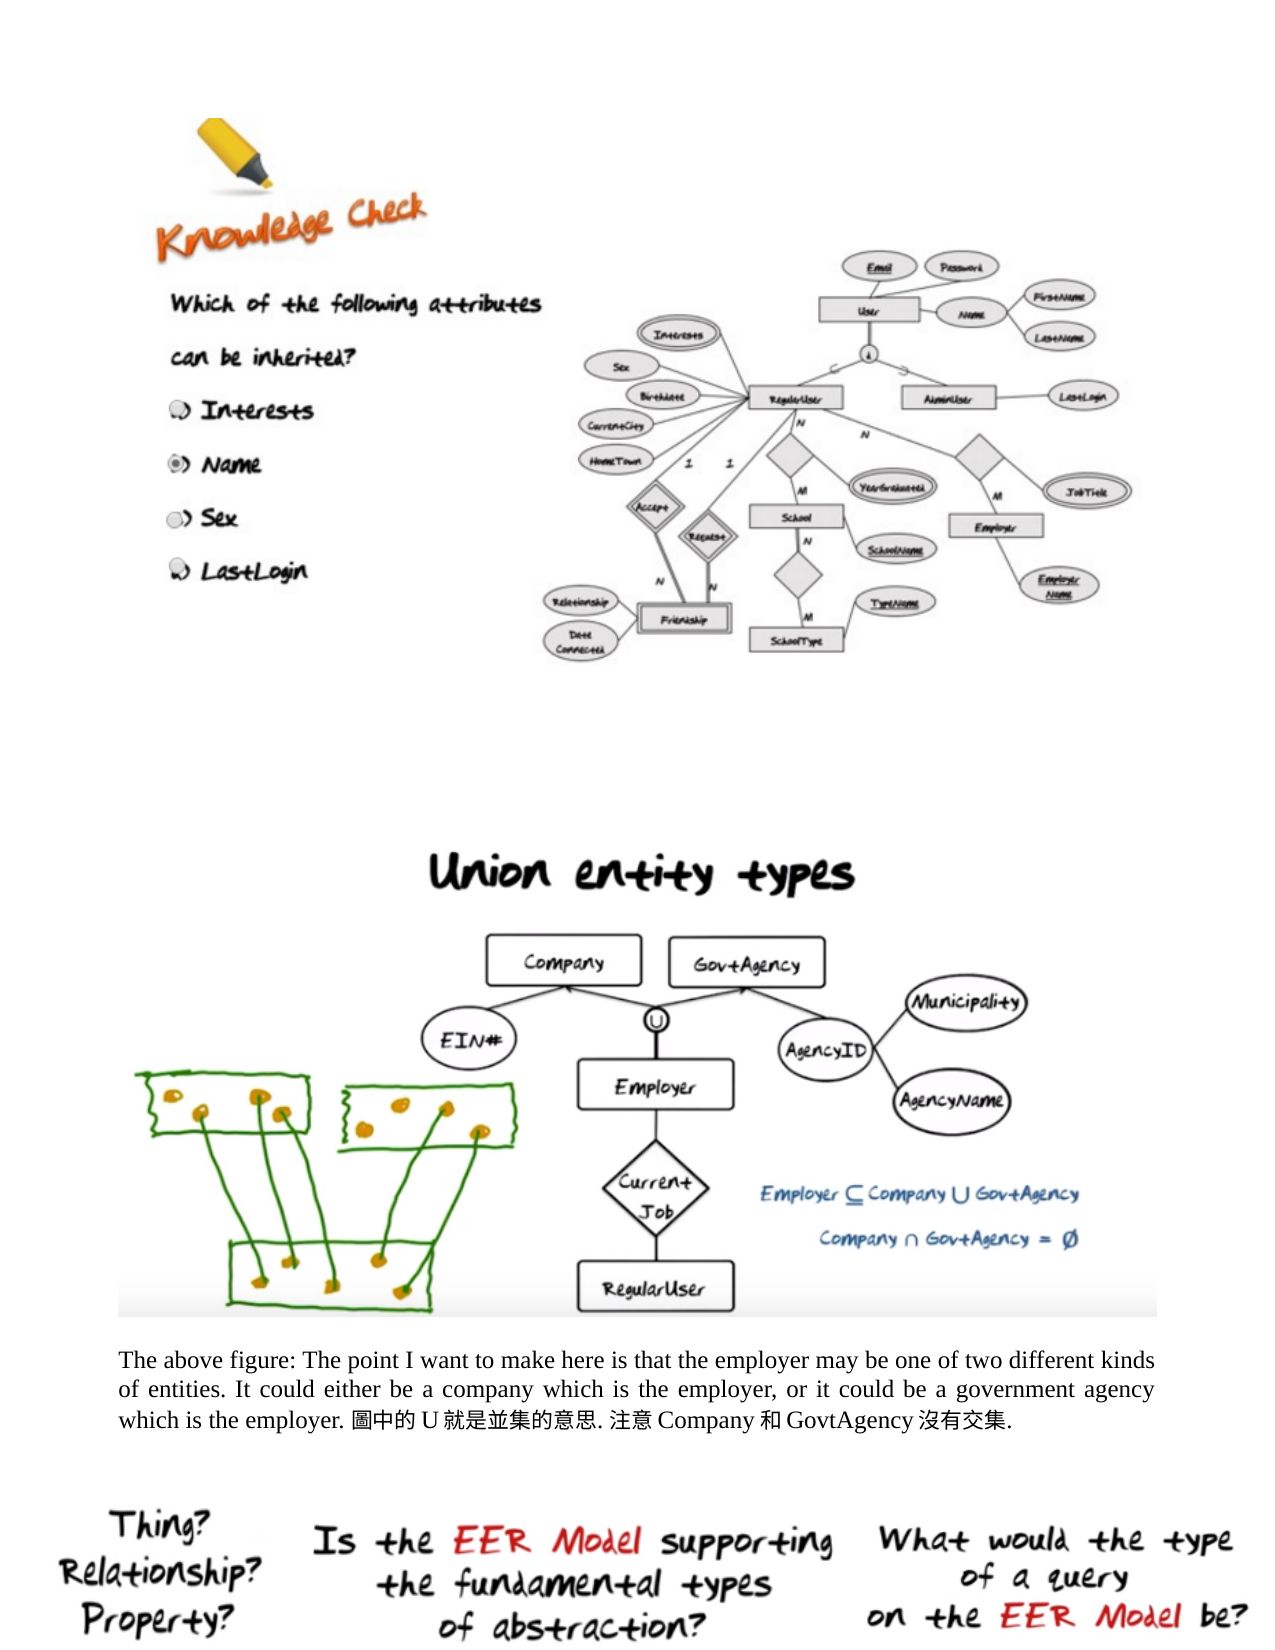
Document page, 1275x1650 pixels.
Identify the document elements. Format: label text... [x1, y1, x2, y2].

picture [862, 1514, 1256, 1639]
picture [118, 118, 1157, 675]
picture [25, 1498, 845, 1650]
picture [118, 818, 1157, 1317]
text The above figure: The point I want to make here is that the employer may be one of two different kinds of entities. It could either be a company which is the employer, or it could be a government agency which is the employer. 圖中的U就是並集的意思. 注意Company和GovtAgency沒有交集. [118, 1345, 1157, 1434]
